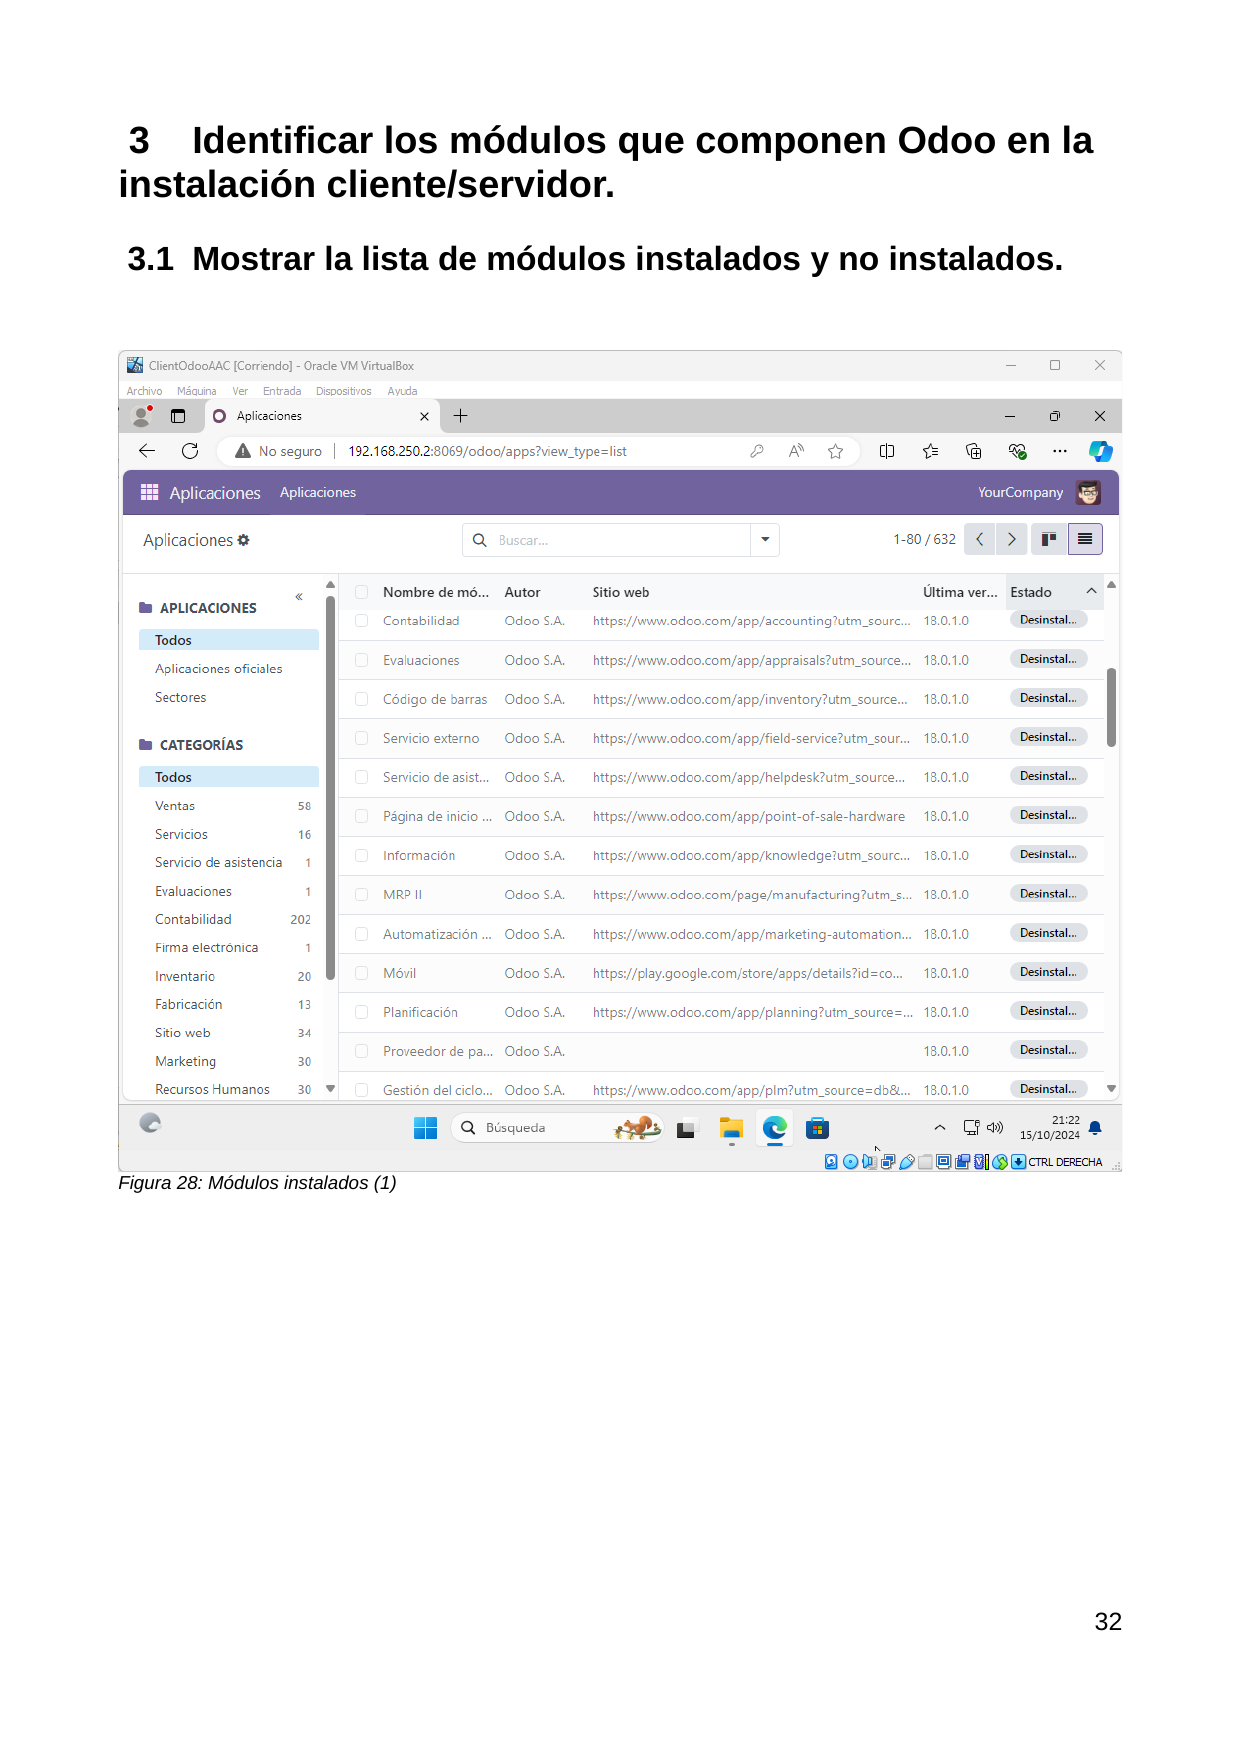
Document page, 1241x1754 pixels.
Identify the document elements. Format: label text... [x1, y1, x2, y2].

picture [118, 350, 1123, 1172]
subtitle Mostrar la lista de módulos instalados y no instalados. [118, 239, 1122, 277]
subtitle Identificar los módulos que componen Odoo en la instalación cliente/servidor. [118, 118, 1122, 205]
text Figura 28: Módulos instalados (1) [118, 1172, 1122, 1194]
